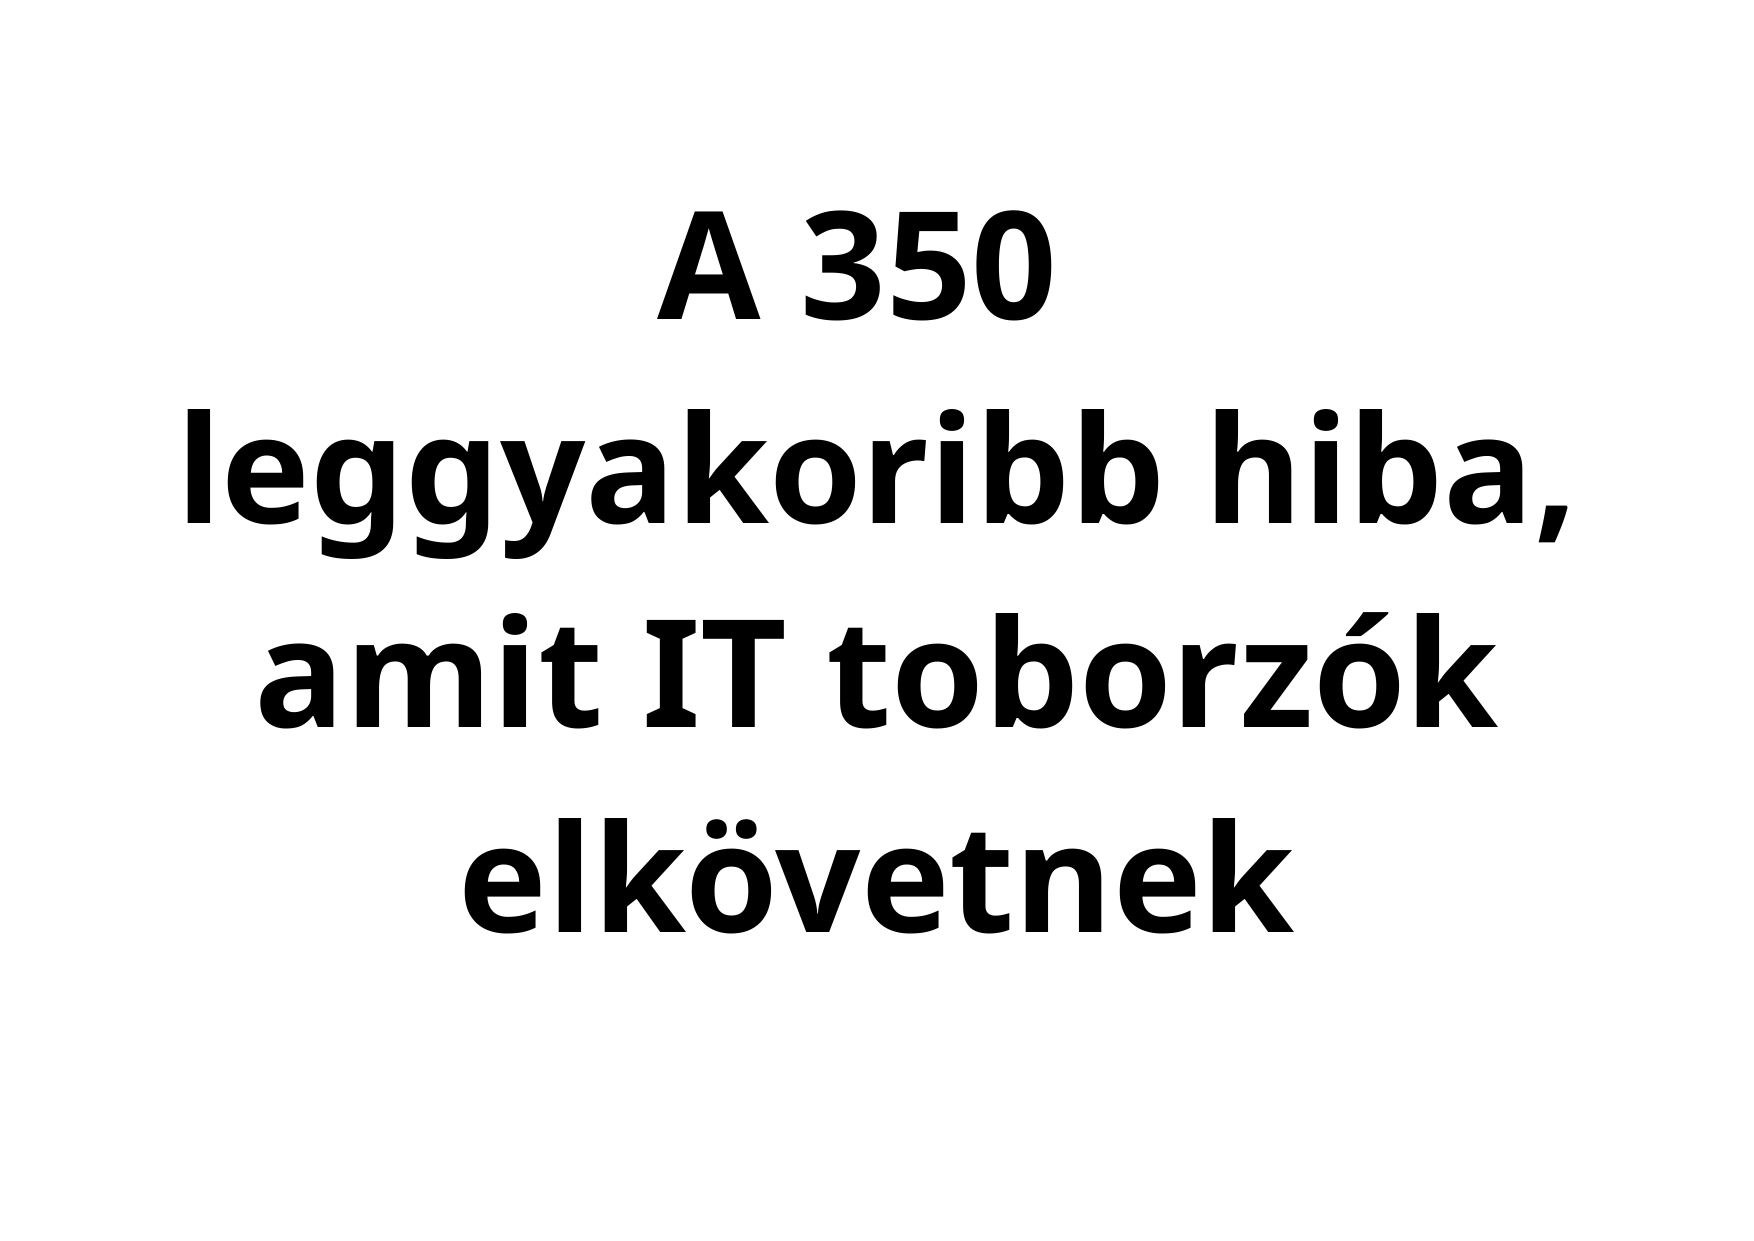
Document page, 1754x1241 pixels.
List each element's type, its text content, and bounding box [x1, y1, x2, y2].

text A 350 [0, 79, 1753, 363]
text leggyakoribb hiba, amit IT toborzók elkövetnek [0, 363, 1753, 976]
